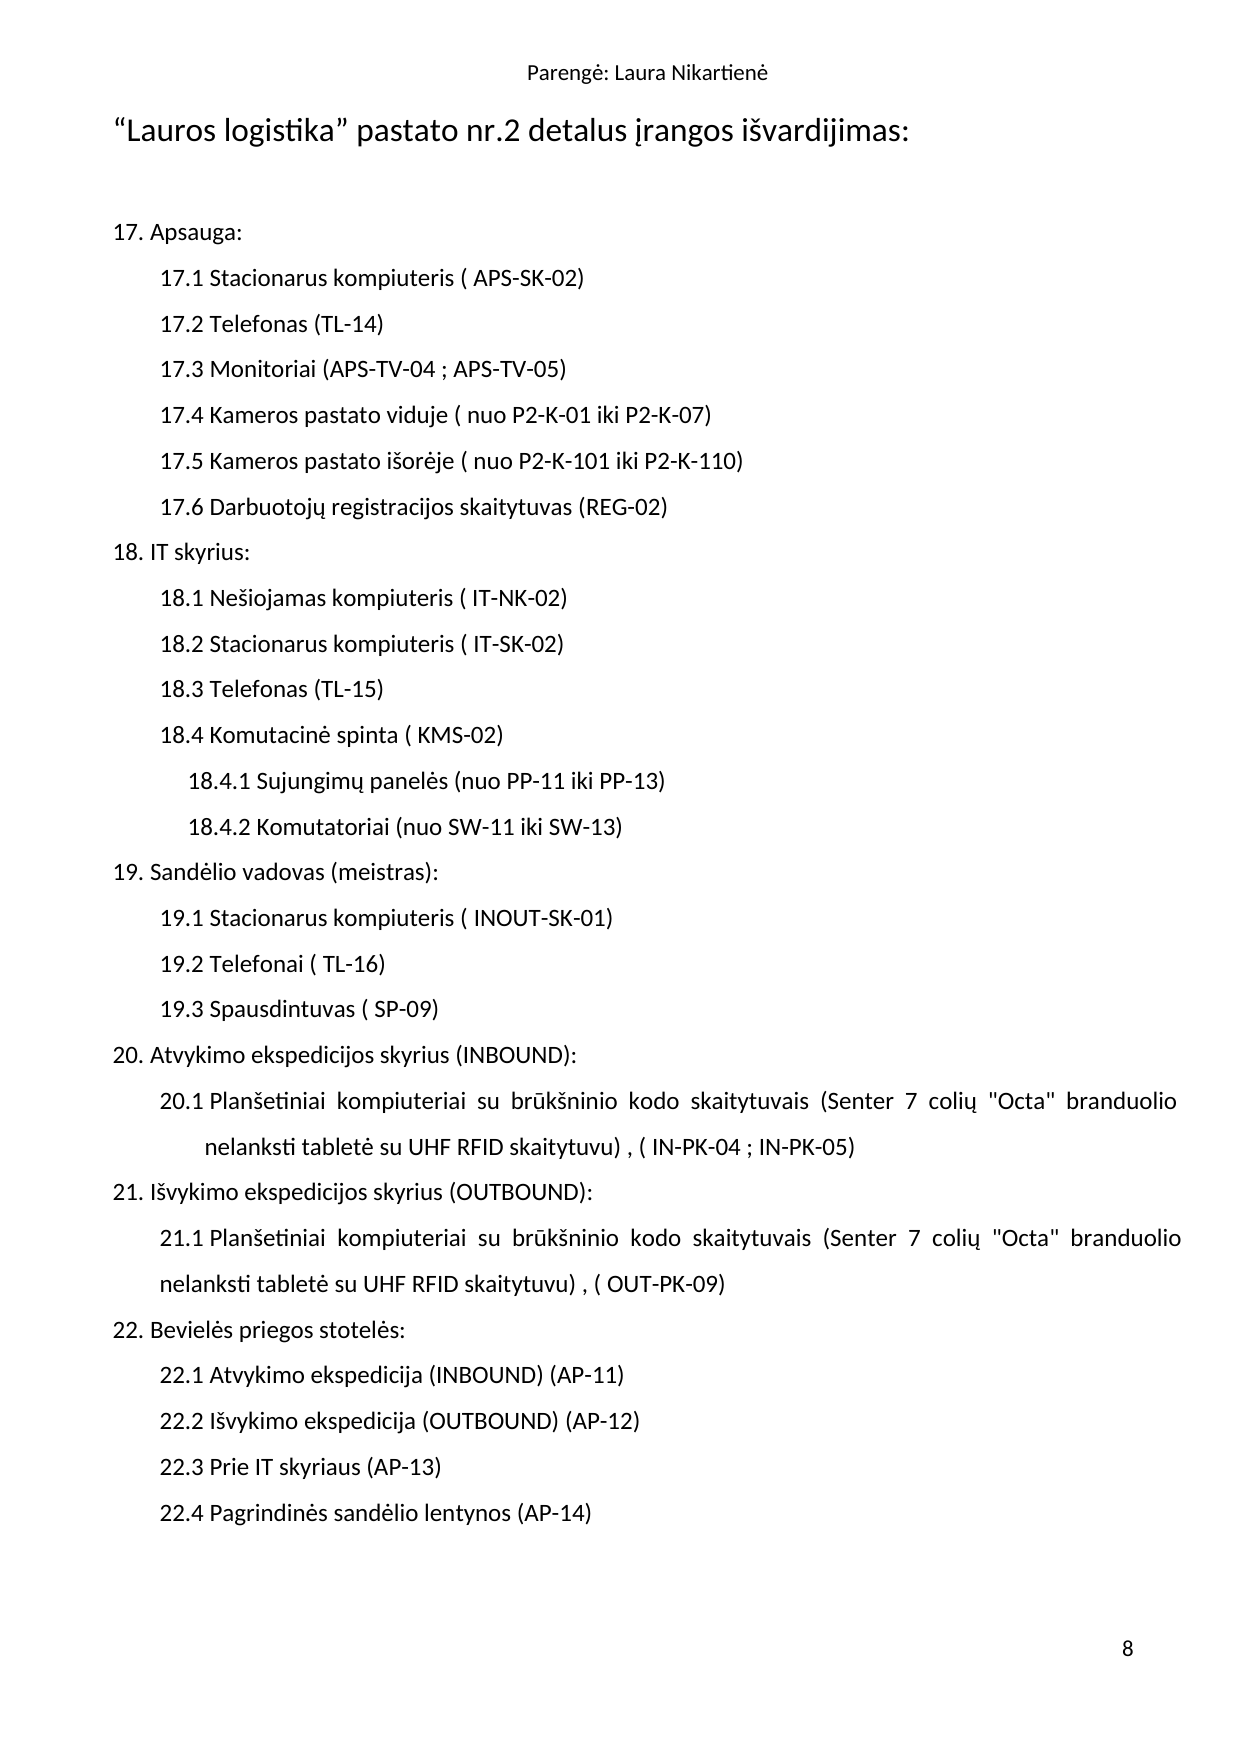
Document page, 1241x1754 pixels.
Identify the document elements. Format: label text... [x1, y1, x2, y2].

list Atvykimo ekspedicijos skyrius (INBOUND): [112, 1039, 1179, 1070]
list Monitoriai (APS-TV-04 ; APS-TV-05) [159, 353, 1179, 384]
list Spausdintuvas ( SP-09) [159, 994, 1179, 1024]
list Stacionarus kompiuteris ( APS-SK-02) [159, 262, 1179, 292]
list Stacionarus kompiuteris ( IT-SK-02) [159, 628, 1179, 658]
list Stacionarus kompiuteris ( INOUT-SK-01) [159, 902, 1183, 933]
list Išvykimo ekspedicijos skyrius (OUTBOUND): [112, 1177, 1183, 1207]
list Planšetiniai kompiuteriai su brūkšninio kodo skaitytuvais (Senter 7 colių "Octa" branduolio nelanksti tabletė su UHF RFID skaitytuvu) , ( OUT-PK-09) [159, 1222, 1183, 1298]
list Komutatoriai (nuo SW-11 iki SW-13) [187, 811, 1179, 841]
list Prie IT skyriaus (AP-13) [159, 1451, 1183, 1481]
list Pagrindinės sandėlio lentynos (AP-14) [159, 1497, 1183, 1527]
list Bevielės priegos stotelės: [112, 1314, 1183, 1344]
list Telefonas (TL-14) [159, 308, 1179, 338]
list Telefonai ( TL-16) [159, 948, 1183, 978]
list Komutacinė spinta ( KMS-02) [159, 719, 1179, 750]
list Sujungimų panelės (nuo PP-11 iki PP-13) [187, 765, 1179, 796]
list Sandėlio vadovas (meistras): [112, 856, 1179, 887]
list Kameros pastato išorėje ( nuo P2-K-101 iki P2-K-110) [159, 445, 1179, 475]
list Nešiojamas kompiuteris ( IT-NK-02) [159, 582, 1179, 613]
list Planšetiniai kompiuteriai su brūkšninio kodo skaitytuvais (Senter 7 colių "Octa" branduolio nelanksti tabletė su UHF RFID skaitytuvu) , ( IN-PK-04 ; IN-PK-05) [159, 1085, 1179, 1161]
list Išvykimo ekspedicija (OUTBOUND) (AP-12) [159, 1405, 1183, 1436]
list Kameros pastato viduje ( nuo P2-K-01 iki P2-K-07) [159, 399, 1179, 430]
list Telefonas (TL-15) [159, 673, 1179, 704]
list Darbuotojų registracijos skaitytuvas (REG-02) [159, 491, 1183, 521]
list Atvykimo ekspedicija (INBOUND) (AP-11) [159, 1359, 1183, 1390]
list IT skyrius: [112, 536, 1179, 567]
list Apsauga: [112, 216, 1179, 247]
list “Lauros logistika” pastato nr.2 detalus įrangos išvardijimas: [112, 109, 1179, 150]
